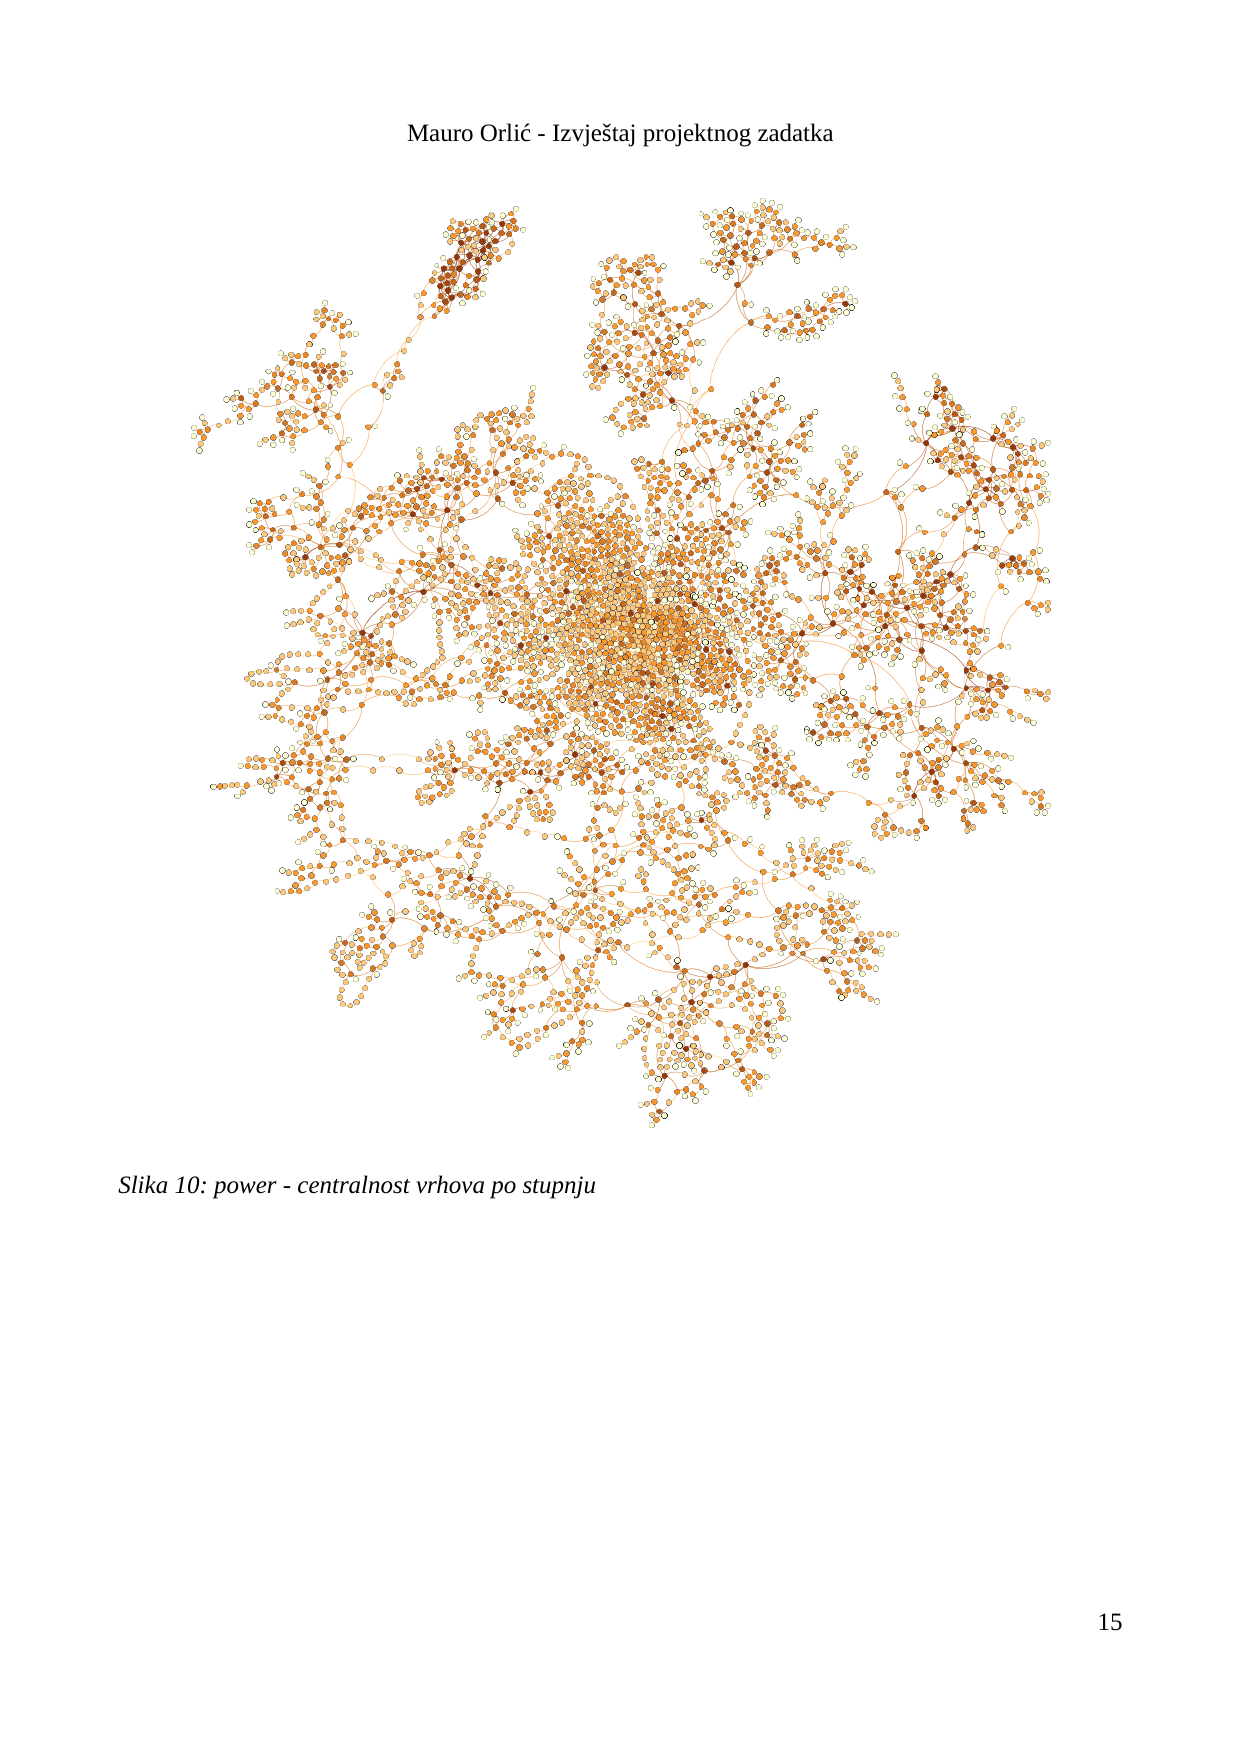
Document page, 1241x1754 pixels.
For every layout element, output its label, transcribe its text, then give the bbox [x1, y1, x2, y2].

picture [118, 160, 1123, 1165]
text Slika 10: power - centralnost vrhova po stupnju [118, 1165, 1122, 1198]
